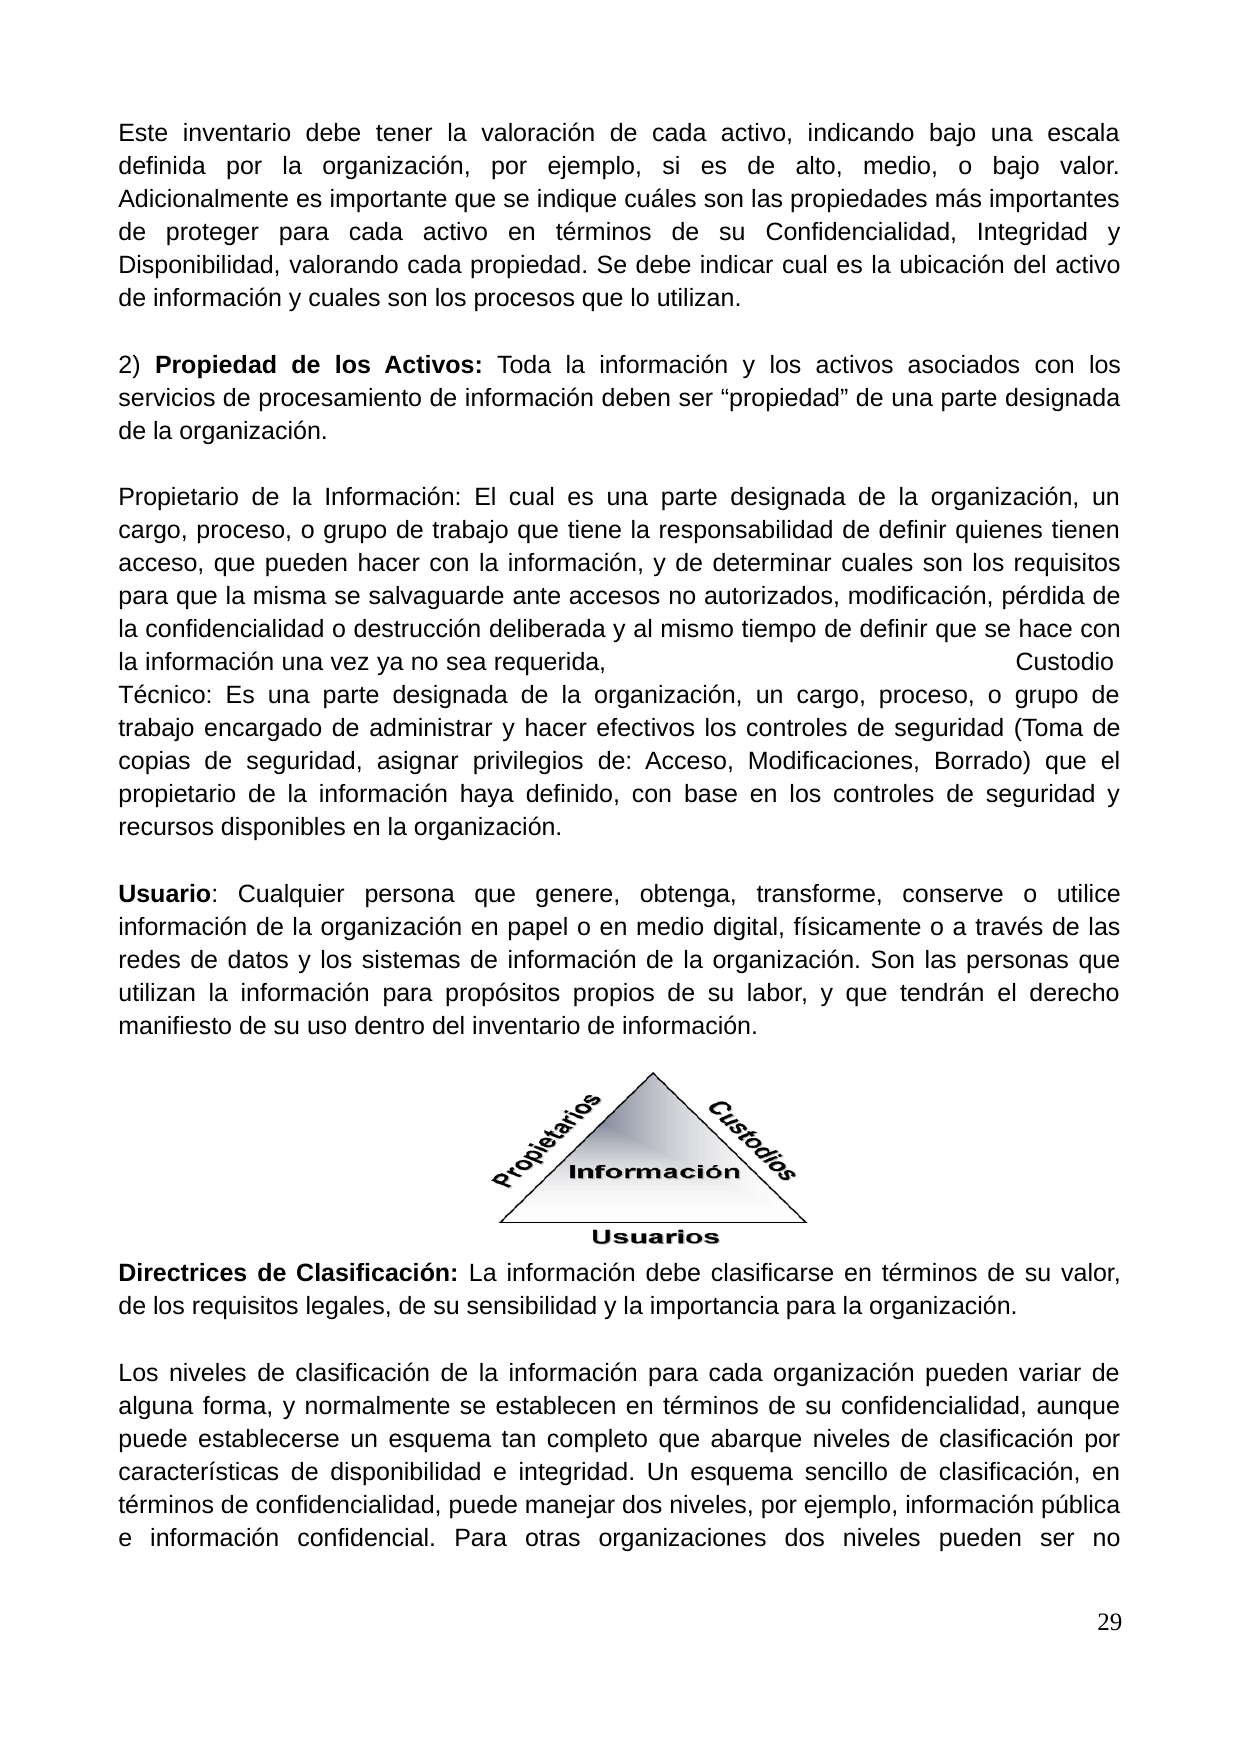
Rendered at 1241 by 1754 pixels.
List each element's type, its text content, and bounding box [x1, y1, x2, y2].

text Propietario de la Información: El cual es una parte designada de la organización, un cargo, proceso, o grupo de trabajo que tiene la responsabilidad de definir quienes tienen acceso, que pueden hacer con la información, y de determinar cuales son los requisitos para que la misma se salvaguarde ante accesos no autorizados, modificación, pérdida de la confidencialidad o destrucción deliberada y al mismo tiempo de definir que se hace con la información una vez ya no sea requerida, Custodio Técnico: Es una parte designada de la organización, un cargo, proceso, o grupo de trabajo encargado de administrar y hacer efectivos los controles de seguridad (Toma de copias de seguridad, asignar privilegios de: Acceso, Modificaciones, Borrado) que el propietario de la información haya definido, con base en los controles de seguridad y recursos disponibles en la organización. [118, 482, 1122, 841]
text 2) Propiedad de los Activos: Toda la información y los activos asociados con los servicios de procesamiento de información deben ser “propiedad” de una parte designada de la organización. [118, 349, 1122, 444]
text Este inventario debe tener la valoración de cada activo, indicando bajo una escala definida por la organización, por ejemplo, si es de alto, medio, o bajo valor. Adicionalmente es importante que se indique cuáles son las propiedades más importantes de proteger para cada activo en términos de su Confidencialidad, Integridad y Disponibilidad, valorando cada propiedad. Se debe indicar cual es la ubicación del activo de información y cuales son los procesos que lo utilizan. [118, 118, 1122, 312]
picture [474, 1064, 829, 1254]
text Directrices de Clasificación: La información debe clasificarse en términos de su valor, de los requisitos legales, de su sensibilidad y la importancia para la organización. [118, 1077, 1122, 1320]
text Usuario: Cualquier persona que genere, obtenga, transforme, conserve o utilice información de la organización en papel o en medio digital, físicamente o a través de las redes de datos y los sistemas de información de la organización. Son las personas que utilizan la información para propósitos propios de su labor, y que tendrán el derecho manifiesto de su uso dentro del inventario de información. [118, 878, 1122, 1039]
text Los niveles de clasificación de la información para cada organización pueden variar de alguna forma, y normalmente se establecen en términos de su confidencialidad, aunque puede establecerse un esquema tan completo que abarque niveles de clasificación por características de disponibilidad e integridad. Un esquema sencillo de clasificación, en términos de confidencialidad, puede manejar dos niveles, por ejemplo, información pública e información confidencial. Para otras organizaciones dos niveles pueden ser no [118, 1358, 1122, 1552]
